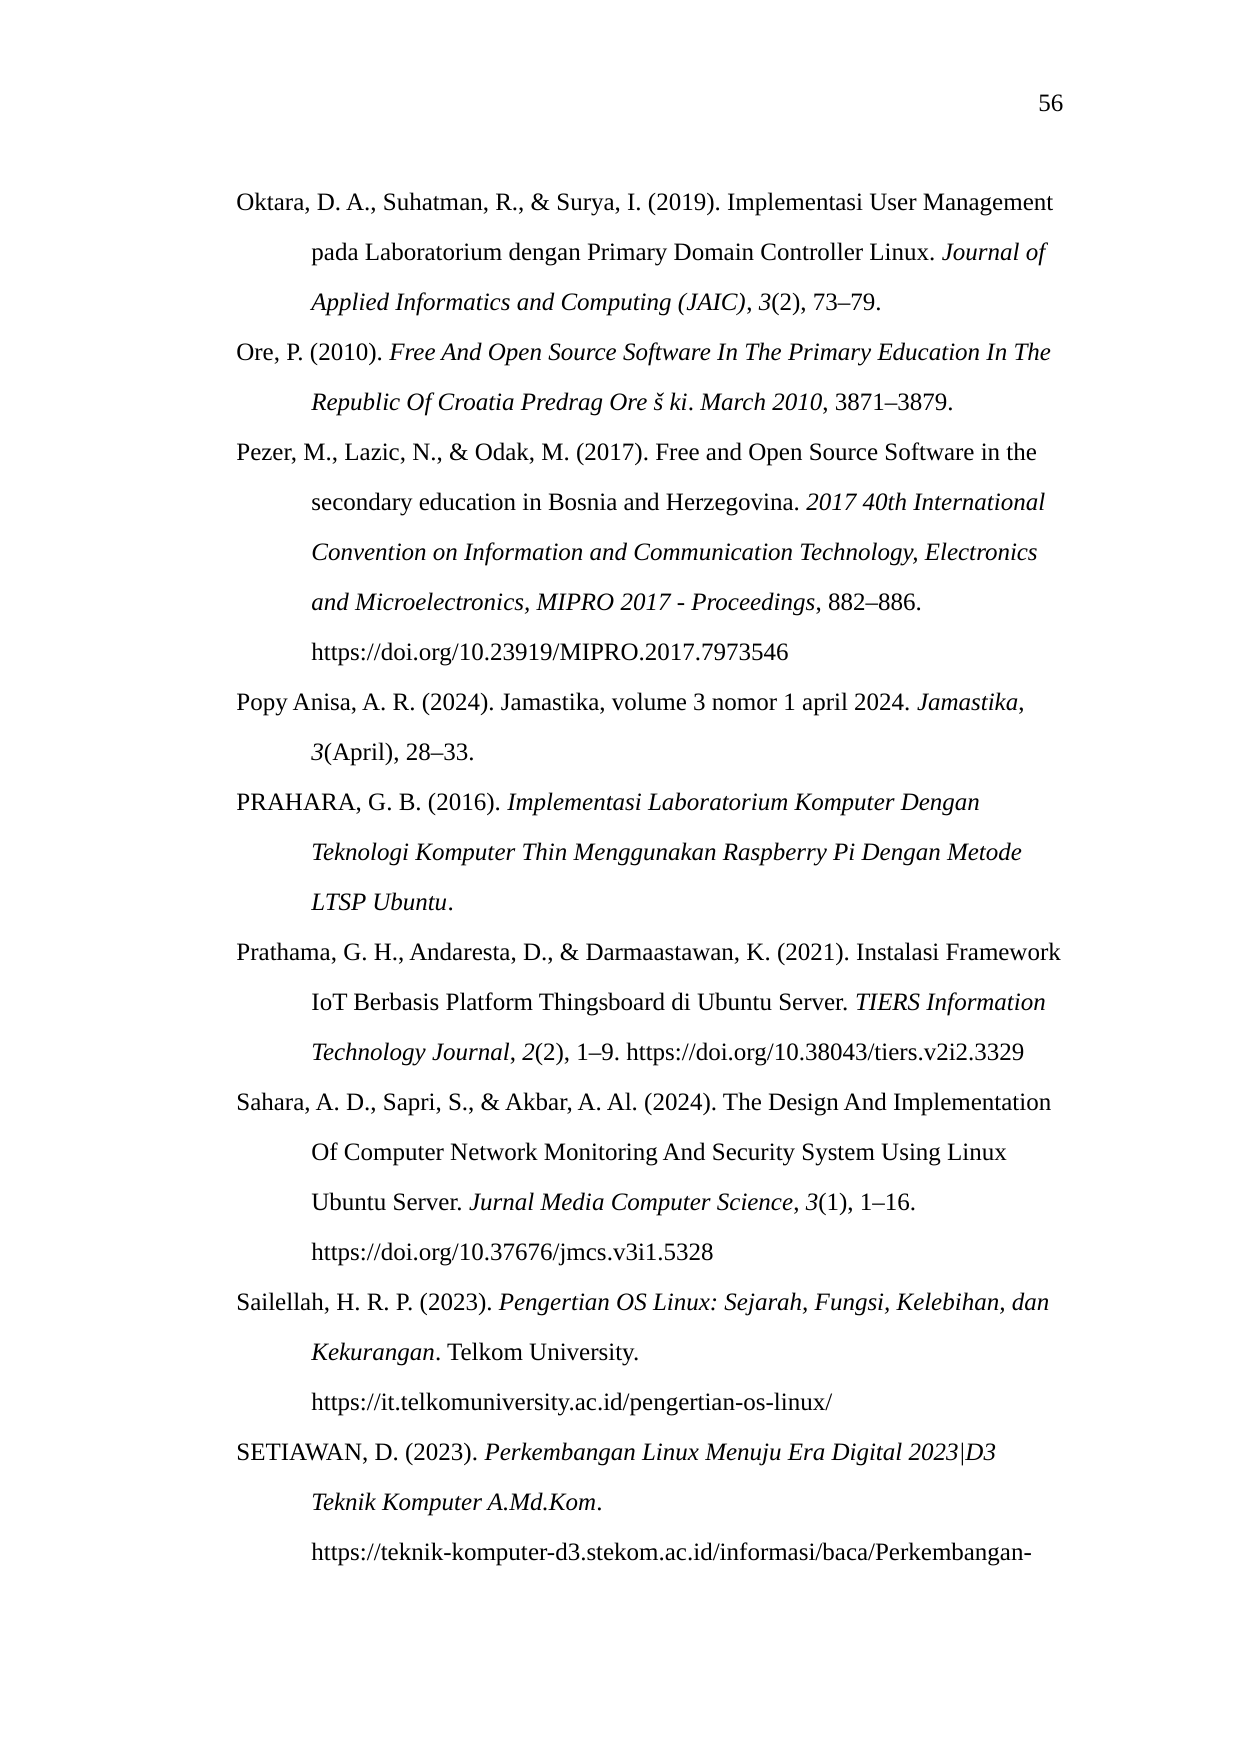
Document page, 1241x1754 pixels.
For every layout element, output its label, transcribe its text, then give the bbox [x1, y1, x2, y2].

text SETIAWAN, D. (2023). Perkembangan Linux Menuju Era Digital 2023|D3 Teknik Komputer A.Md.Kom. https://teknik-komputer-d3.stekom.ac.id/informasi/baca/Perkembangan- [236, 1415, 1063, 1565]
text Popy Anisa, A. R. (2024). Jamastika, volume 3 nomor 1 april 2024. Jamastika, 3(April), 28–33. [236, 665, 1063, 765]
text Prathama, G. H., Andaresta, D., & Darmaastawan, K. (2021). Instalasi Framework IoT Berbasis Platform Thingsboard di Ubuntu Server. TIERS Information Technology Journal, 2(2), 1–9. https://doi.org/10.38043/tiers.v2i2.3329 [236, 915, 1063, 1065]
text Sahara, A. D., Sapri, S., & Akbar, A. Al. (2024). The Design And Implementation Of Computer Network Monitoring And Security System Using Linux Ubuntu Server. Jurnal Media Computer Science, 3(1), 1–16. https://doi.org/10.37676/jmcs.v3i1.5328 [236, 1065, 1063, 1265]
text Pezer, M., Lazic, N., & Odak, M. (2017). Free and Open Source Software in the secondary education in Bosnia and Herzegovina. 2017 40th International Convention on Information and Communication Technology, Electronics and Microelectronics, MIPRO 2017 - Proceedings, 882–886. https://doi.org/10.23919/MIPRO.2017.7973546 [236, 415, 1063, 665]
text PRAHARA, G. B. (2016). Implementasi Laboratorium Komputer Dengan Teknologi Komputer Thin Menggunakan Raspberry Pi Dengan Metode LTSP Ubuntu. [236, 765, 1063, 915]
text Oktara, D. A., Suhatman, R., & Surya, I. (2019). Implementasi User Management pada Laboratorium dengan Primary Domain Controller Linux. Journal of Applied Informatics and Computing (JAIC), 3(2), 73–79. [236, 165, 1063, 315]
text Ore, P. (2010). Free And Open Source Software In The Primary Education In The Republic Of Croatia Predrag Ore š ki. March 2010, 3871–3879. [236, 315, 1063, 415]
text Sailellah, H. R. P. (2023). Pengertian OS Linux: Sejarah, Fungsi, Kelebihan, dan Kekurangan. Telkom University. https://it.telkomuniversity.ac.id/pengertian-os-linux/ [236, 1265, 1063, 1415]
